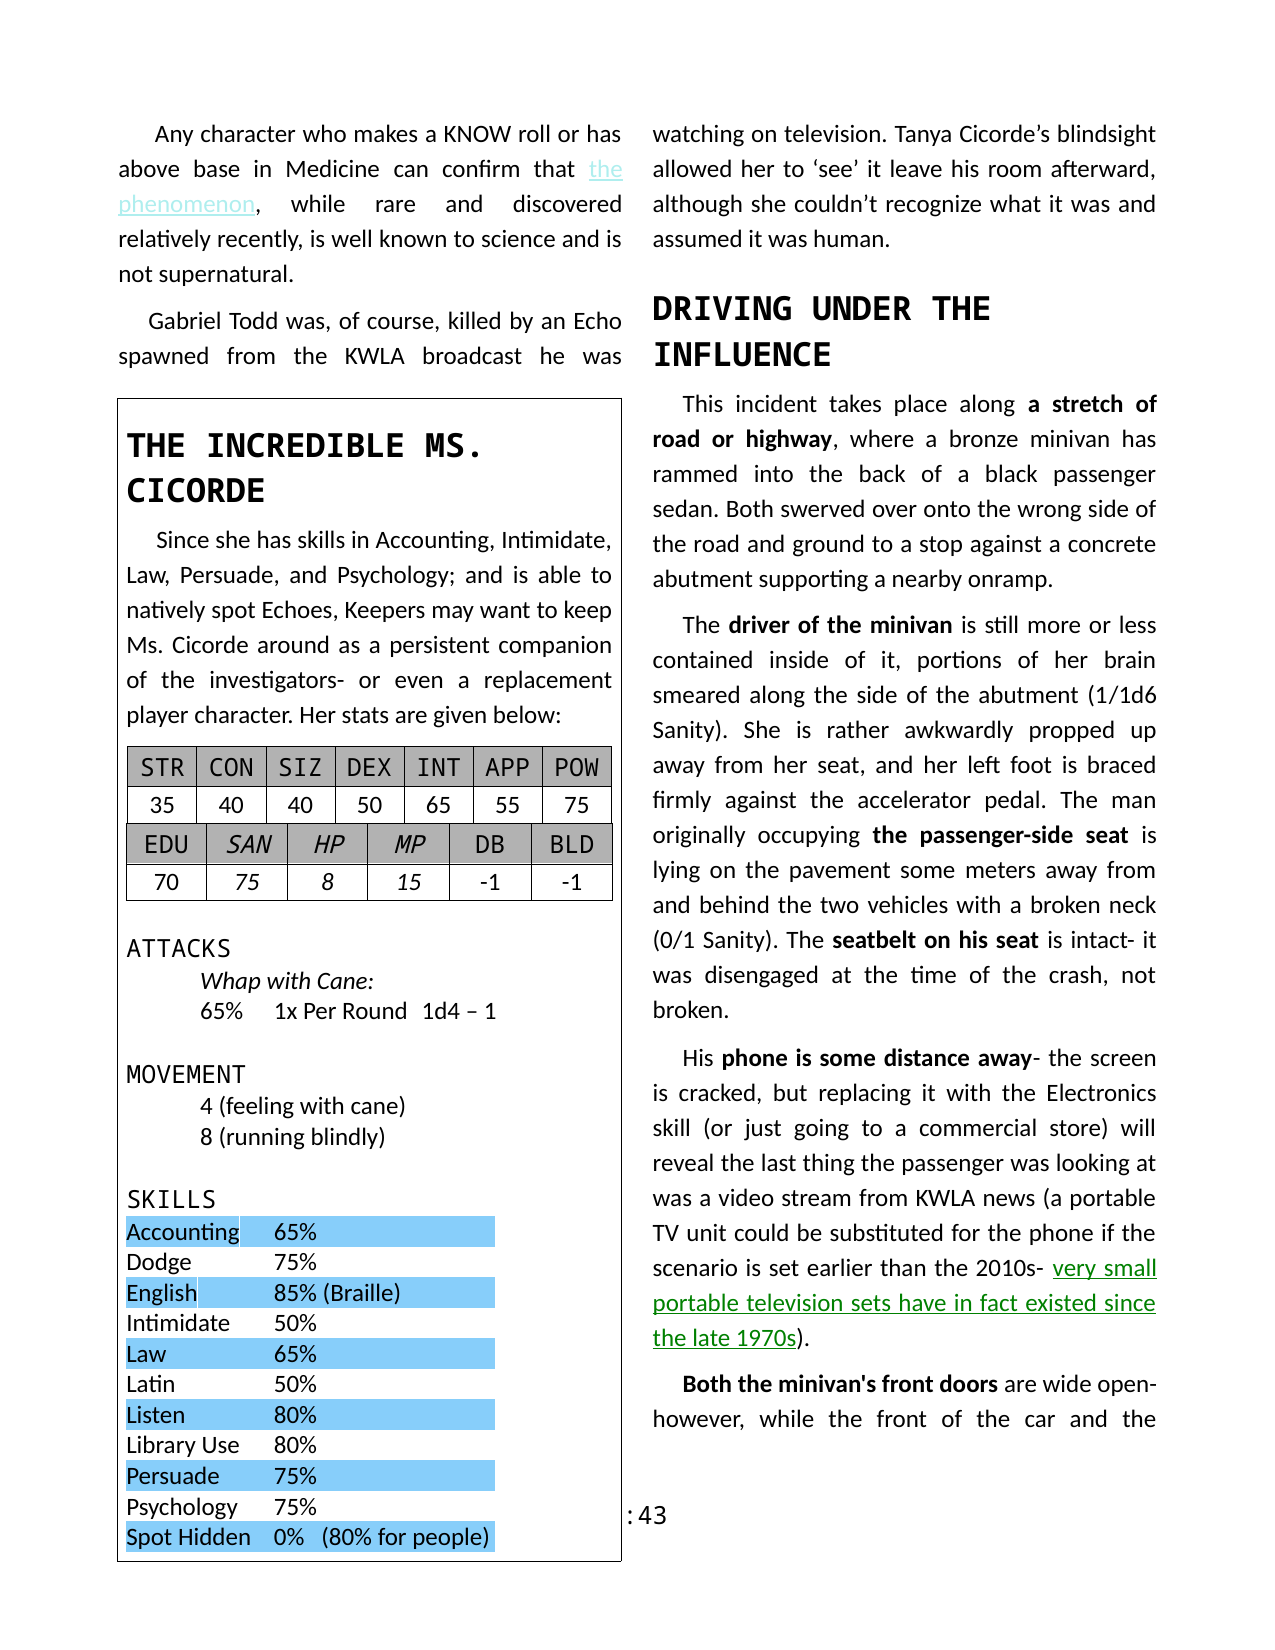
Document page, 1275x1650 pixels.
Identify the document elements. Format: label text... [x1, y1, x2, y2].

table_header STR [128, 747, 196, 786]
text Whap with Cane: [200, 965, 612, 995]
table_cell 40 [267, 787, 335, 823]
table_cell 65 [405, 787, 473, 823]
text Any character who makes a KNOW roll or has above base in Medicine can confirm that the phenomenon, while rare and discovered relatively recently, is well known to science and is not supernatural. [118, 399, 621, 1561]
table_cell 15 [368, 865, 449, 900]
text Persuade 75% [126, 1460, 612, 1491]
text Both the minivan's front doors are wide open- however, while the front of the car and the [652, 1369, 1157, 1434]
table_header SIZ [267, 747, 335, 786]
table_cell 50 [336, 787, 404, 823]
table_header EDU [127, 824, 206, 863]
text SKILLS [126, 1182, 612, 1216]
table_header DB [450, 824, 531, 863]
table_header HP [288, 824, 367, 863]
text Since she has skills in Accounting, Intimidate, Law, Persuade, and Psychology; and is able to natively spot Echoes, Keepers may want to keep Ms. Cicorde around as a persistent companion of the investigators- or even a replacement player character. Her stats are given below: [126, 524, 612, 730]
text 65% 1x Per Round 1d4 – 1 [200, 995, 612, 1026]
table_header BLD [532, 824, 612, 863]
table_header SAN [207, 824, 287, 863]
table_header POW [543, 747, 611, 786]
text Psychology 75% [126, 1491, 612, 1521]
text watching on television. Tanya Cicorde’s blindsight allowed her to ‘see’ it leave his room afterward, although she couldn’t recognize what it was and assumed it was human. [652, 118, 1157, 254]
table_header DEX [336, 747, 404, 786]
text The driver of the minivan is still more or less contained inside of it, portions of her brain smeared along the side of the abutment (1/1d6 Sanity). She is rather awkwardly propped up away from her seat, and her left foot is braced firmly against the accelerator pedal. The man originally occupying the passenger-side seat is lying on the pavement some meters away from and behind the two vehicles with a broken neck (0/1 Sanity). The seatbelt on his seat is intact- it was disengaged at the time of the crash, not broken. [652, 610, 1157, 1025]
table_cell 75 [543, 787, 611, 823]
table_cell -1 [532, 865, 612, 900]
text Dodge 75% [126, 1247, 612, 1277]
table_cell 40 [197, 787, 266, 823]
text His phone is some distance away- the screen is cracked, but replacing it with the Electronics skill (or just going to a commercial store) will reveal the last thing the passenger was looking at was a video stream from KWLA news (a portable TV unit could be substituted for the phone if the scenario is set earlier than the 2010s- very small portable television sets have in fact existed since the late 1970s). [652, 1042, 1157, 1352]
subtitle THE INCREDIBLE MS. CICORDE [126, 422, 612, 512]
text English 85% (Braille) [126, 1277, 612, 1308]
text 8 (running blindly) [200, 1121, 612, 1151]
text 4 (feeling with cane) [200, 1090, 612, 1121]
table_cell 55 [474, 787, 542, 823]
text Library Use 80% [126, 1430, 612, 1460]
text Gabriel Todd was, of course, killed by an Echo spawned from the KWLA broadcast he was [118, 305, 622, 371]
text Any character who makes a KNOW roll or has above base in Medicine can confirm that the phenomenon, while rare and discovered relatively recently, is well known to science and is not supernatural. [118, 118, 622, 289]
text ATTACKS [126, 931, 612, 965]
text Spot Hidden 0% (80% for people) [126, 1521, 612, 1552]
text This incident takes place along a stretch of road or highway, where a bronze minivan has rammed into the back of a black passenger sedan. Both swerved over onto the wrong side of the road and ground to a stop against a concrete abutment supporting a nearby onramp. [652, 388, 1157, 593]
table_header INT [405, 747, 473, 786]
table_cell 35 [128, 787, 196, 823]
table_cell 70 [127, 865, 206, 900]
table_header CON [197, 747, 266, 786]
table_cell 75 [207, 865, 287, 900]
text Intimidate 50% [126, 1308, 612, 1338]
table_header MP [368, 824, 449, 863]
text Latin 50% [126, 1369, 612, 1399]
table_header APP [474, 747, 542, 786]
text Accounting 65% [126, 1216, 612, 1247]
text Law 65% [126, 1338, 612, 1369]
text Listen 80% [126, 1399, 612, 1430]
table_cell -1 [450, 865, 531, 900]
text MOVEMENT [126, 1056, 612, 1090]
subtitle DRIVING UNDER THE INFLUENCE [652, 285, 1157, 376]
table_cell 8 [288, 865, 367, 900]
